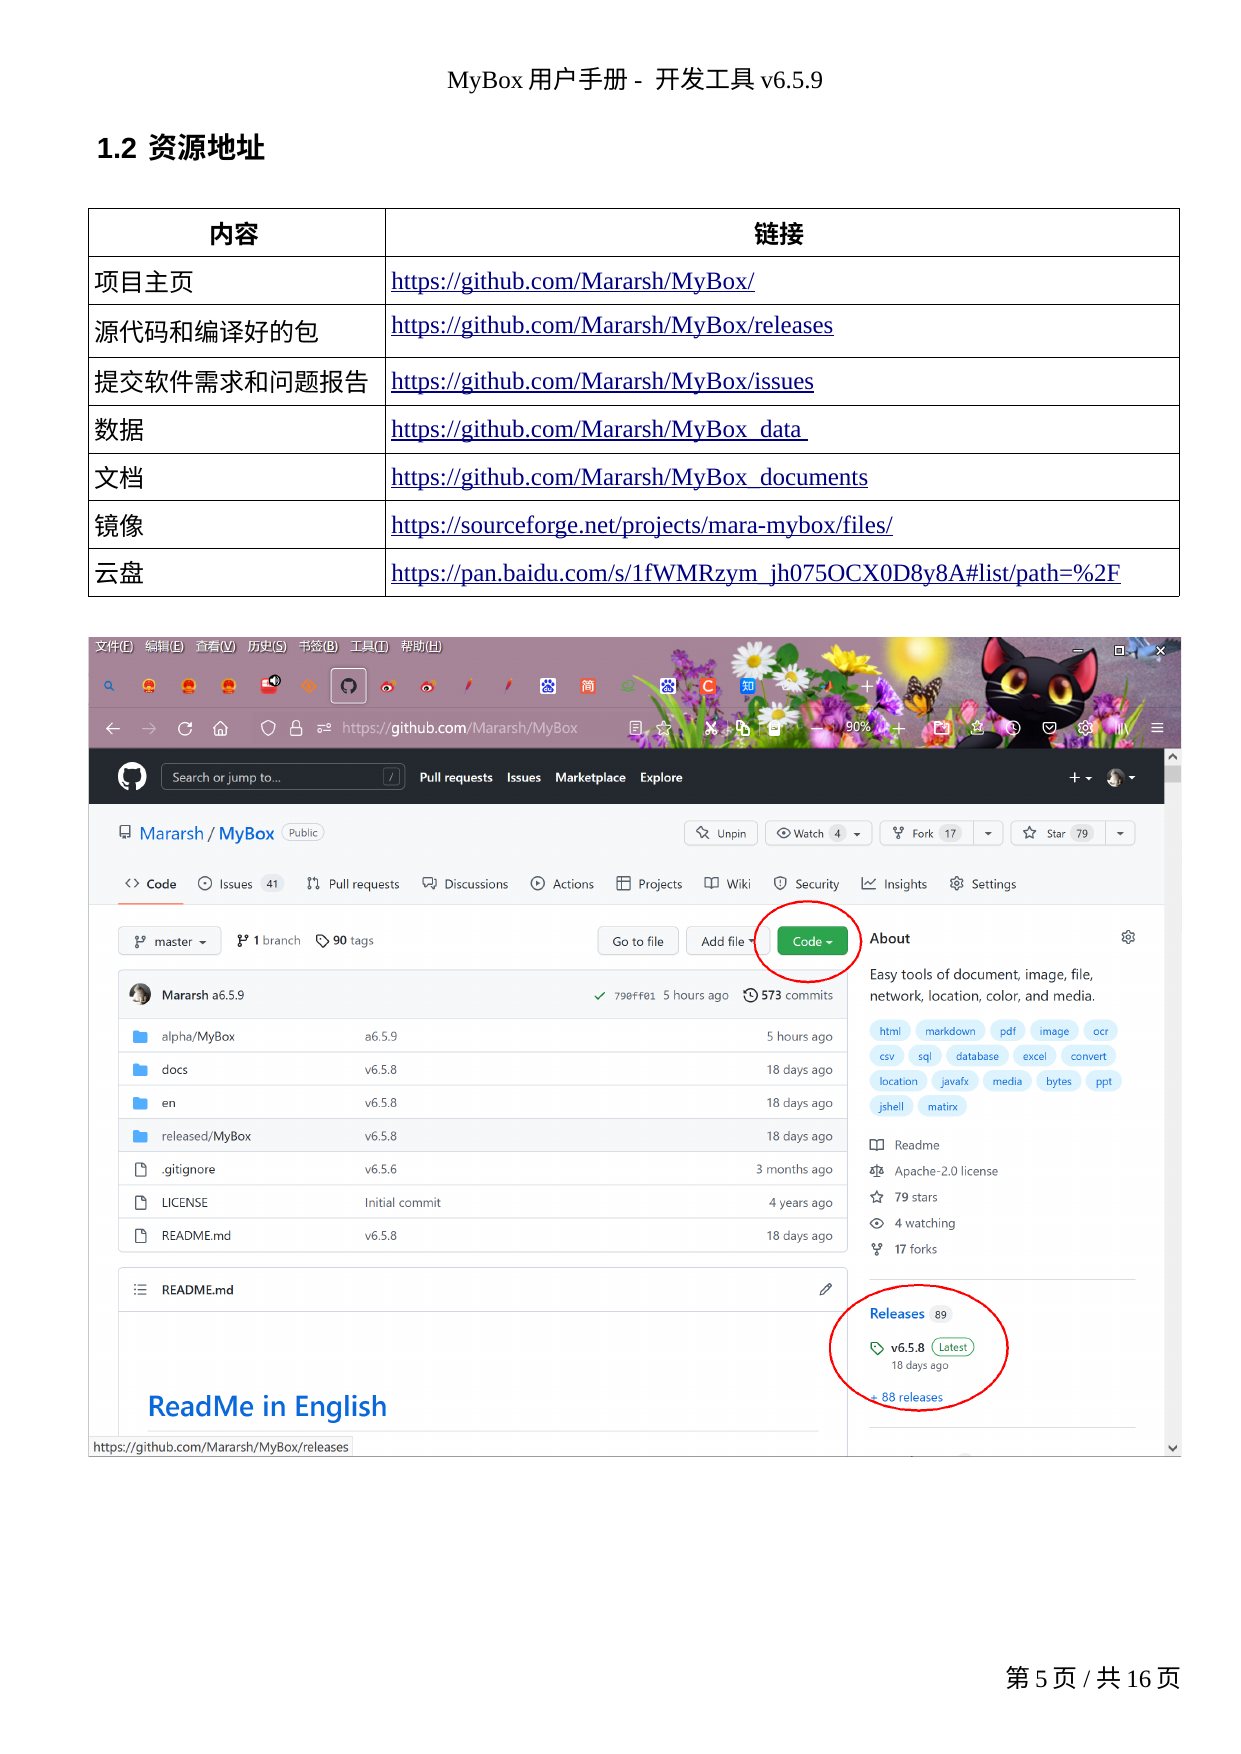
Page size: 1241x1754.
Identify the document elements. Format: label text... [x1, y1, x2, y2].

table_cell 源代码和编译好的包 [89, 305, 385, 357]
table_cell https://github.com/Mararsh/MyBox/issues [386, 358, 1179, 404]
picture [88, 637, 1182, 1457]
table_cell https://github.com/Mararsh/MyBox/releases [386, 305, 1179, 357]
table_header 内容 [89, 209, 385, 256]
table_cell 项目主页 [89, 257, 385, 304]
table_cell 数据 [89, 406, 385, 452]
table_cell https://pan.baidu.com/s/1fWMRzym_jh075OCX0D8y8A#list/path=%2F [386, 549, 1179, 596]
table_cell 文档 [89, 454, 385, 500]
table_cell 云盘 [89, 549, 385, 596]
subtitle 资源地址 [88, 125, 1181, 167]
table_cell https://sourceforge.net/projects/mara-mybox/files/ [386, 501, 1179, 548]
table_cell https://github.com/Mararsh/MyBox/ [386, 257, 1179, 304]
table_header 链接 [386, 209, 1179, 256]
table_cell https://github.com/Mararsh/MyBox_data [386, 406, 1179, 452]
table_cell https://github.com/Mararsh/MyBox_documents [386, 454, 1179, 500]
table_cell 提交软件需求和问题报告 [89, 358, 385, 404]
table_cell 镜像 [89, 501, 385, 548]
